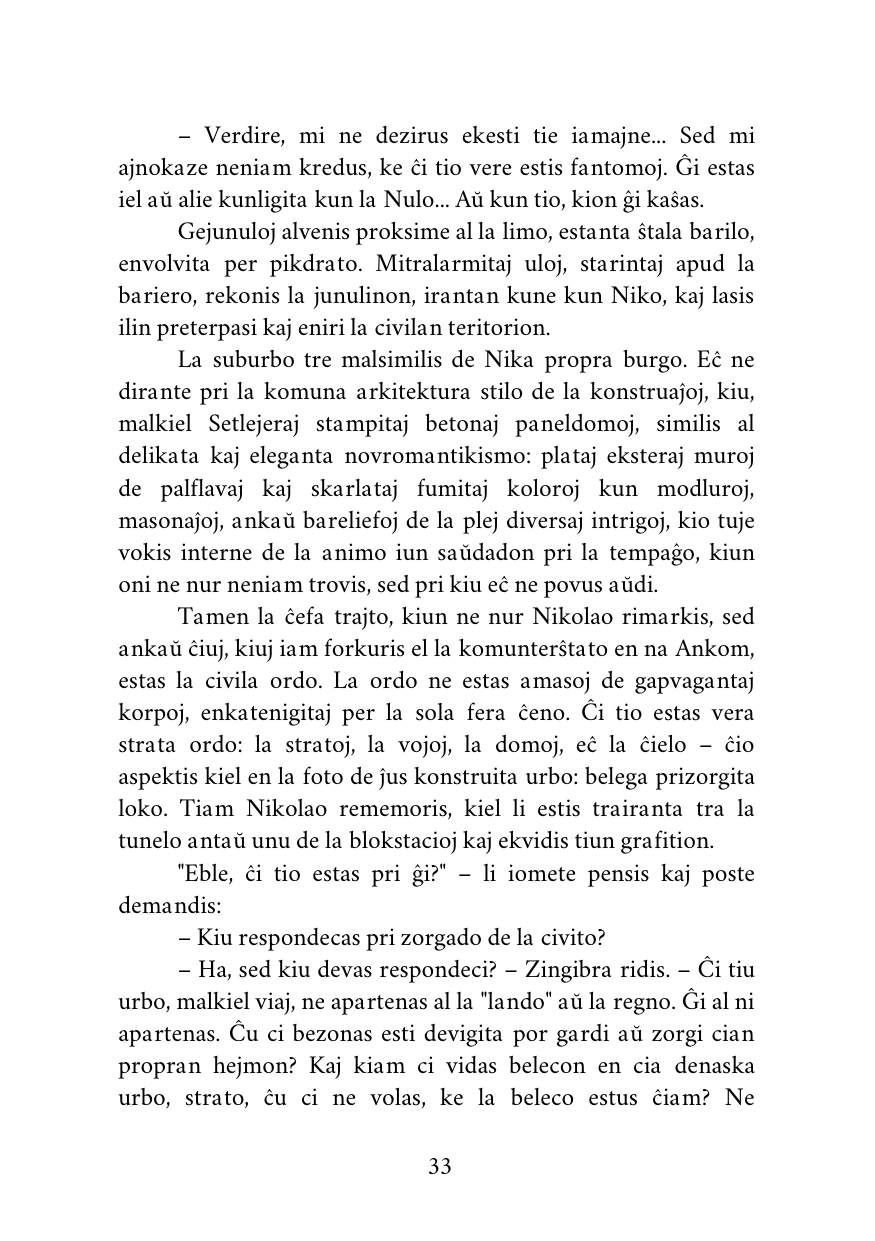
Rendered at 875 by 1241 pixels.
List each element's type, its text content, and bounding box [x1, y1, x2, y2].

text – Ha, sed kiu devas respondeci? – Zingibra ridis. – Ĉi tiu urbo, malkiel viaj, ne apartenas al la "lando" aŭ la regno. Ĝi al ni apartenas. Ĉu ci bezonas esti devigita por gardi aŭ zorgi cian propran hejmon? Kaj kiam ci vidas belecon en cia denaska urbo, strato, ĉu ci ne volas, ke la beleco estus ĉiam? Ne [118, 952, 756, 1113]
text Gejunuloj alvenis proksime al la limo, estanta ŝtala barilo, envolvita per pikdrato. Mitralarmitaj uloj, starintaj apud la bariero, rekonis la junulinon, irantan kune kun Niko, kaj lasis ilin preterpasi kaj eniri la civilan teritorion. [118, 214, 756, 343]
text – Kiu respondecas pri zorgado de la civito? [118, 920, 756, 952]
text "Eble, ĉi tio estas pri ĝi?" – li iomete pensis kaj poste demandis: [118, 856, 756, 920]
text Tamen la ĉefa trajto, kiun ne nur Nikolao rimarkis, sed ankaŭ ĉiuj, kiuj iam forkuris el la komunterŝtato en na Ankom, estas la civila ordo. La ordo ne estas amasoj de gapvagantaj korpoj, enkatenigitaj per la sola fera ĉeno. Ĉi tio estas vera strata ordo: la stratoj, la vojoj, la domoj, eĉ la ĉielo – ĉio aspektis kiel en la foto de ĵus konstruita urbo: belega prizorgita loko. Tiam Nikolao rememoris, kiel li estis trairanta tra la tunelo antaŭ unu de la blokstacioj kaj ekvidis tiun grafition. [118, 599, 756, 856]
text La suburbo tre malsimilis de Nika propra burgo. Eĉ ne dirante pri la komuna arkitektura stilo de la konstruaĵoj, kiu, malkiel Setlejeraj stampitaj betonaj paneldomoj, similis al delikata kaj eleganta novromantikismo: plataj eksteraj muroj de palflavaj kaj skarlataj fumitaj koloroj kun modluroj, masonaĵoj, ankaŭ bareliefoj de la plej diversaj intrigoj, kio tuje vokis interne de la animo iun saŭdadon pri la tempaĝo, kiun oni ne nur neniam trovis, sed pri kiu eĉ ne povus aŭdi. [118, 343, 756, 599]
text – Verdire, mi ne dezirus ekesti tie iamajne... Sed mi ajnokaze neniam kredus, ke ĉi tio vere estis fantomoj. Ĝi estas iel aŭ alie kunligita kun la Nulo... Aŭ kun tio, kion ĝi kaŝas. [118, 118, 756, 214]
